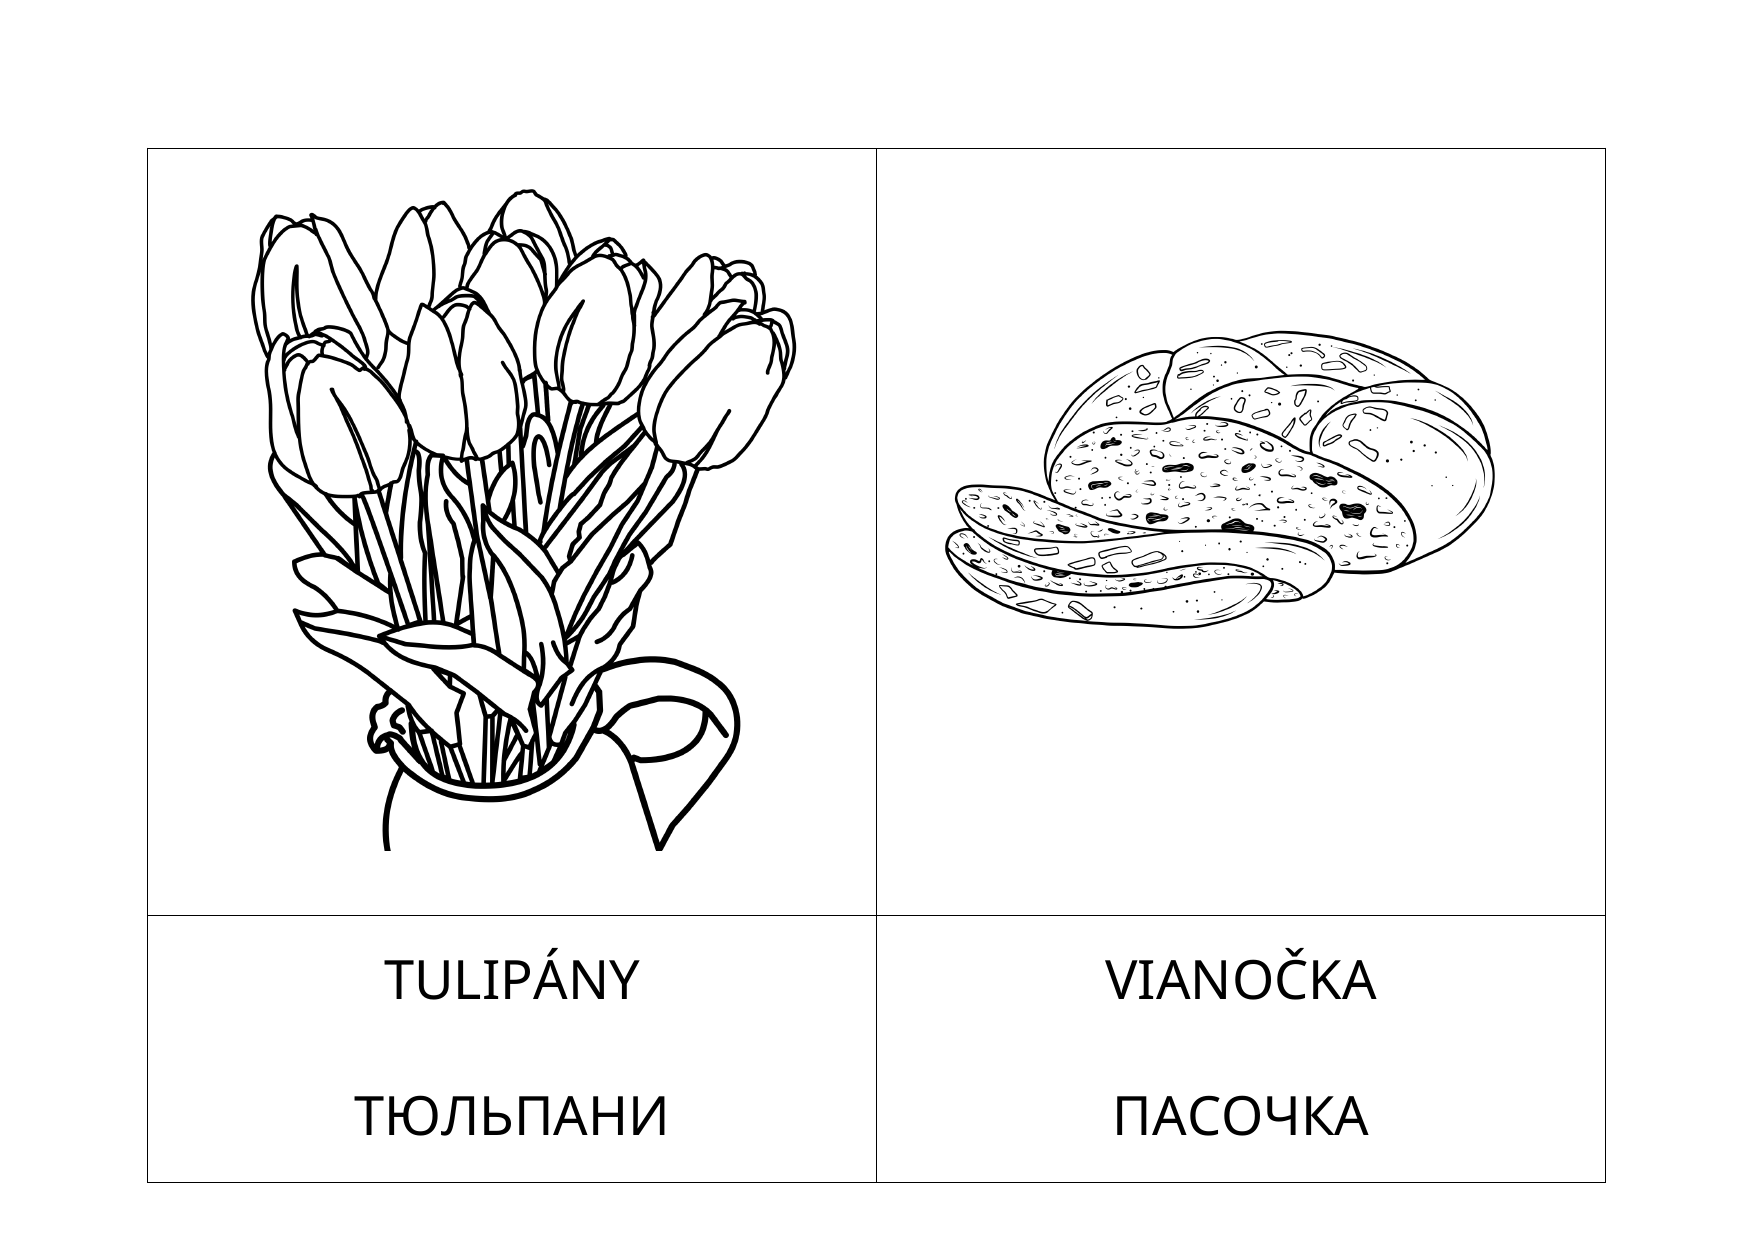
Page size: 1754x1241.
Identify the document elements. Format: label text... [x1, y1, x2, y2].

table_cell TULIPÁNY ТЮЛЬПАНИ [148, 916, 876, 1182]
table_cell VIANOČKA ПАСОЧКА [877, 916, 1605, 1182]
picture [887, 148, 1579, 840]
table_header [148, 149, 876, 915]
picture [158, 148, 861, 851]
table_header [877, 149, 1605, 915]
